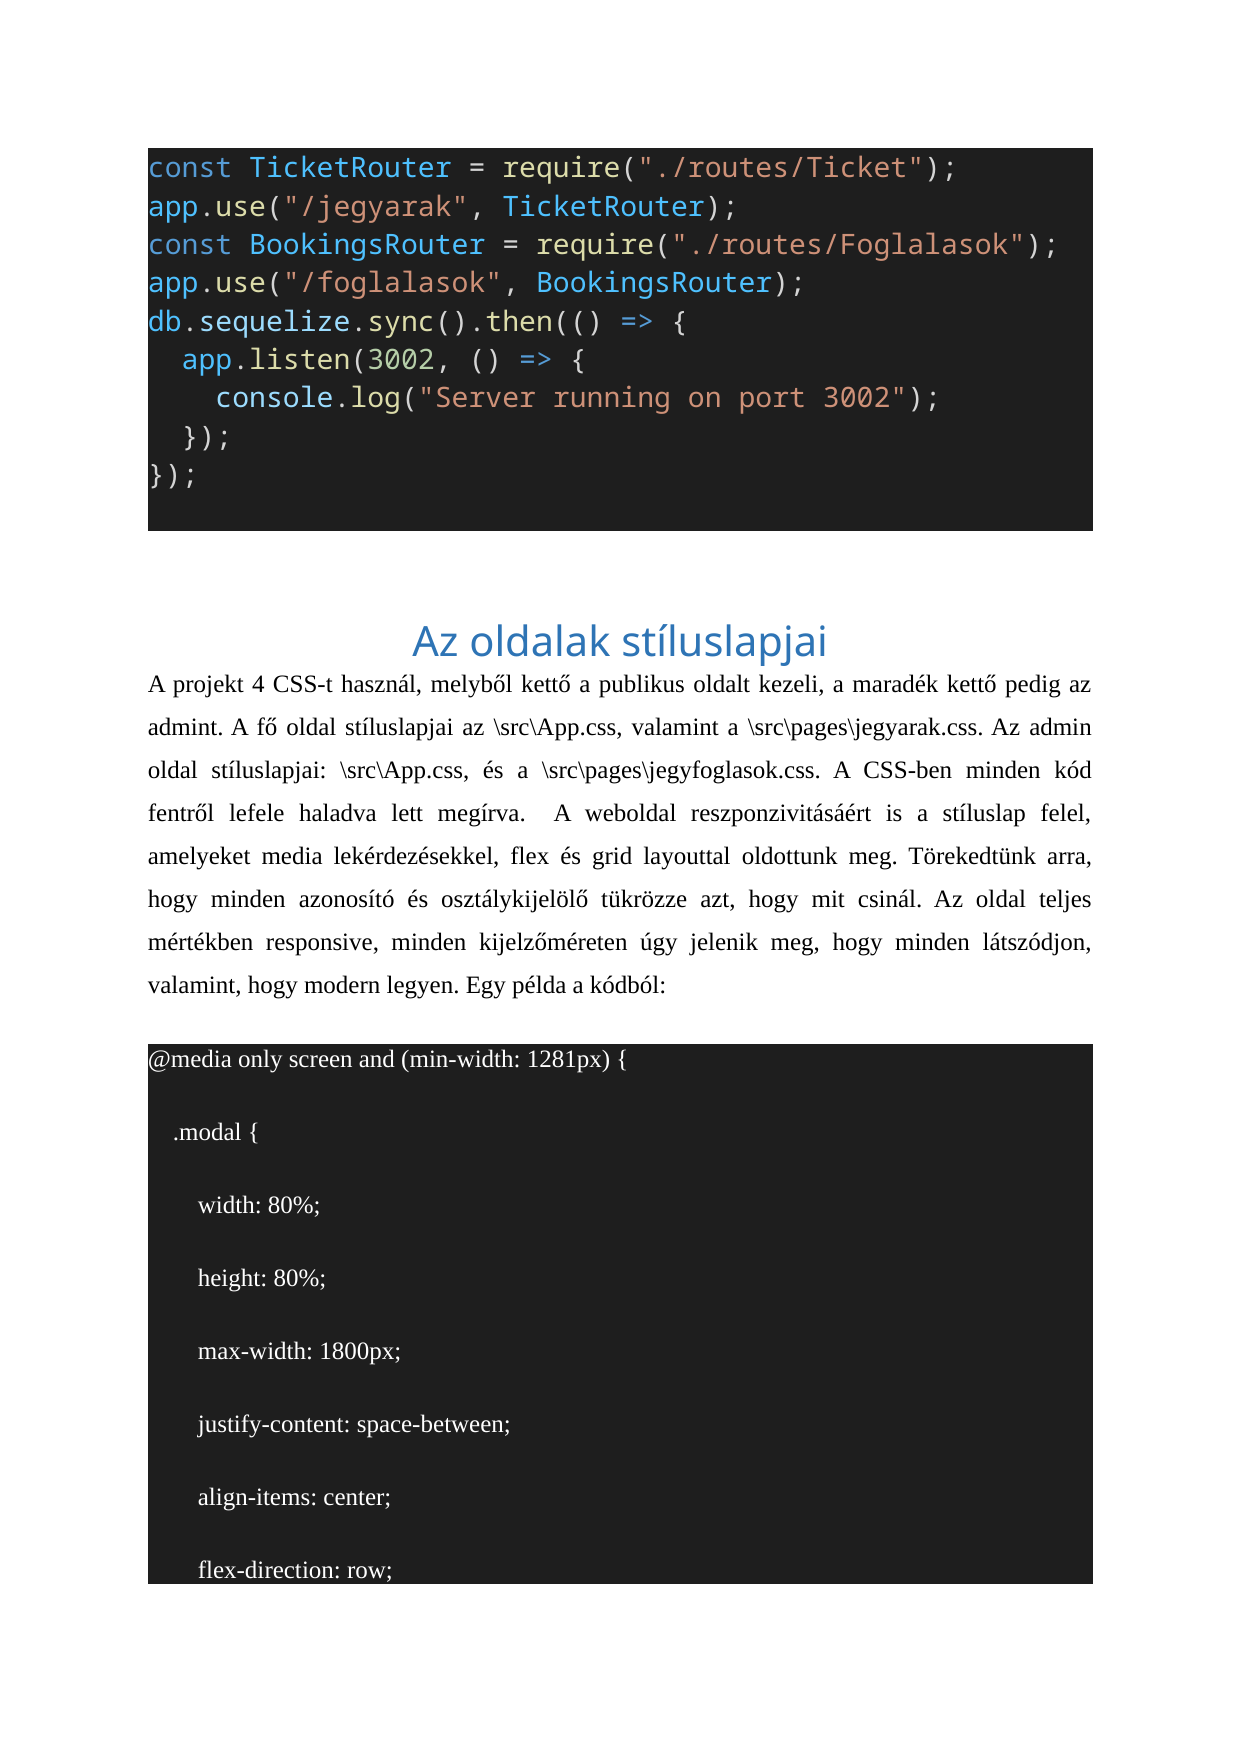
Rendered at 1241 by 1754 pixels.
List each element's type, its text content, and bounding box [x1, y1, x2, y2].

text A projekt 4 CSS-t használ, melyből kettő a publikus oldalt kezeli, a maradék kettő pedig az admint. A fő oldal stíluslapjai az \src\App.css, valamint a \src\pages\jegyarak.css. Az admin oldal stíluslapjai: \src\App.css, és a \src\pages\jegyfoglasok.css. A CSS-ben minden kód fentről lefele haladva lett megírva. A weboldal reszponzivitásáért is a stíluslap felel, amelyeket media lekérdezésekkel, flex és grid layouttal oldottunk meg. Törekedtünk arra, hogy minden azonosító és osztálykijelölő tükrözze azt, hogy mit csinál. Az oldal teljes mértékben responsive, minden kijelzőméreten úgy jelenik meg, hogy minden látszódjon, valamint, hogy modern legyen. Egy példa a kódból: [148, 669, 1093, 999]
text align-items: center; [148, 1482, 1093, 1511]
text }); [148, 454, 1093, 493]
text const BookingsRouter = require("./routes/Foglalasok"); [148, 224, 1093, 263]
text max-width: 1800px; [148, 1336, 1093, 1365]
text app.listen(3002, () => { [148, 339, 1093, 378]
text height: 80%; [148, 1263, 1093, 1292]
text width: 80%; [148, 1190, 1093, 1219]
text db.sequelize.sync().then(() => { [148, 301, 1093, 339]
text const TicketRouter = require("./routes/Ticket"); [148, 148, 1093, 186]
text @media only screen and (min-width: 1281px) { [148, 1044, 1093, 1072]
text }); [148, 416, 1093, 454]
text .modal { [148, 1117, 1093, 1146]
text justify-content: space-between; [148, 1409, 1093, 1438]
text flex-direction: row; [148, 1556, 1093, 1584]
text console.log("Server running on port 3002"); [148, 378, 1093, 416]
subtitle Az oldalak stíluslapjai [148, 612, 1093, 669]
text app.use("/jegyarak", TicketRouter); [148, 186, 1093, 224]
text app.use("/foglalasok", BookingsRouter); [148, 263, 1093, 301]
